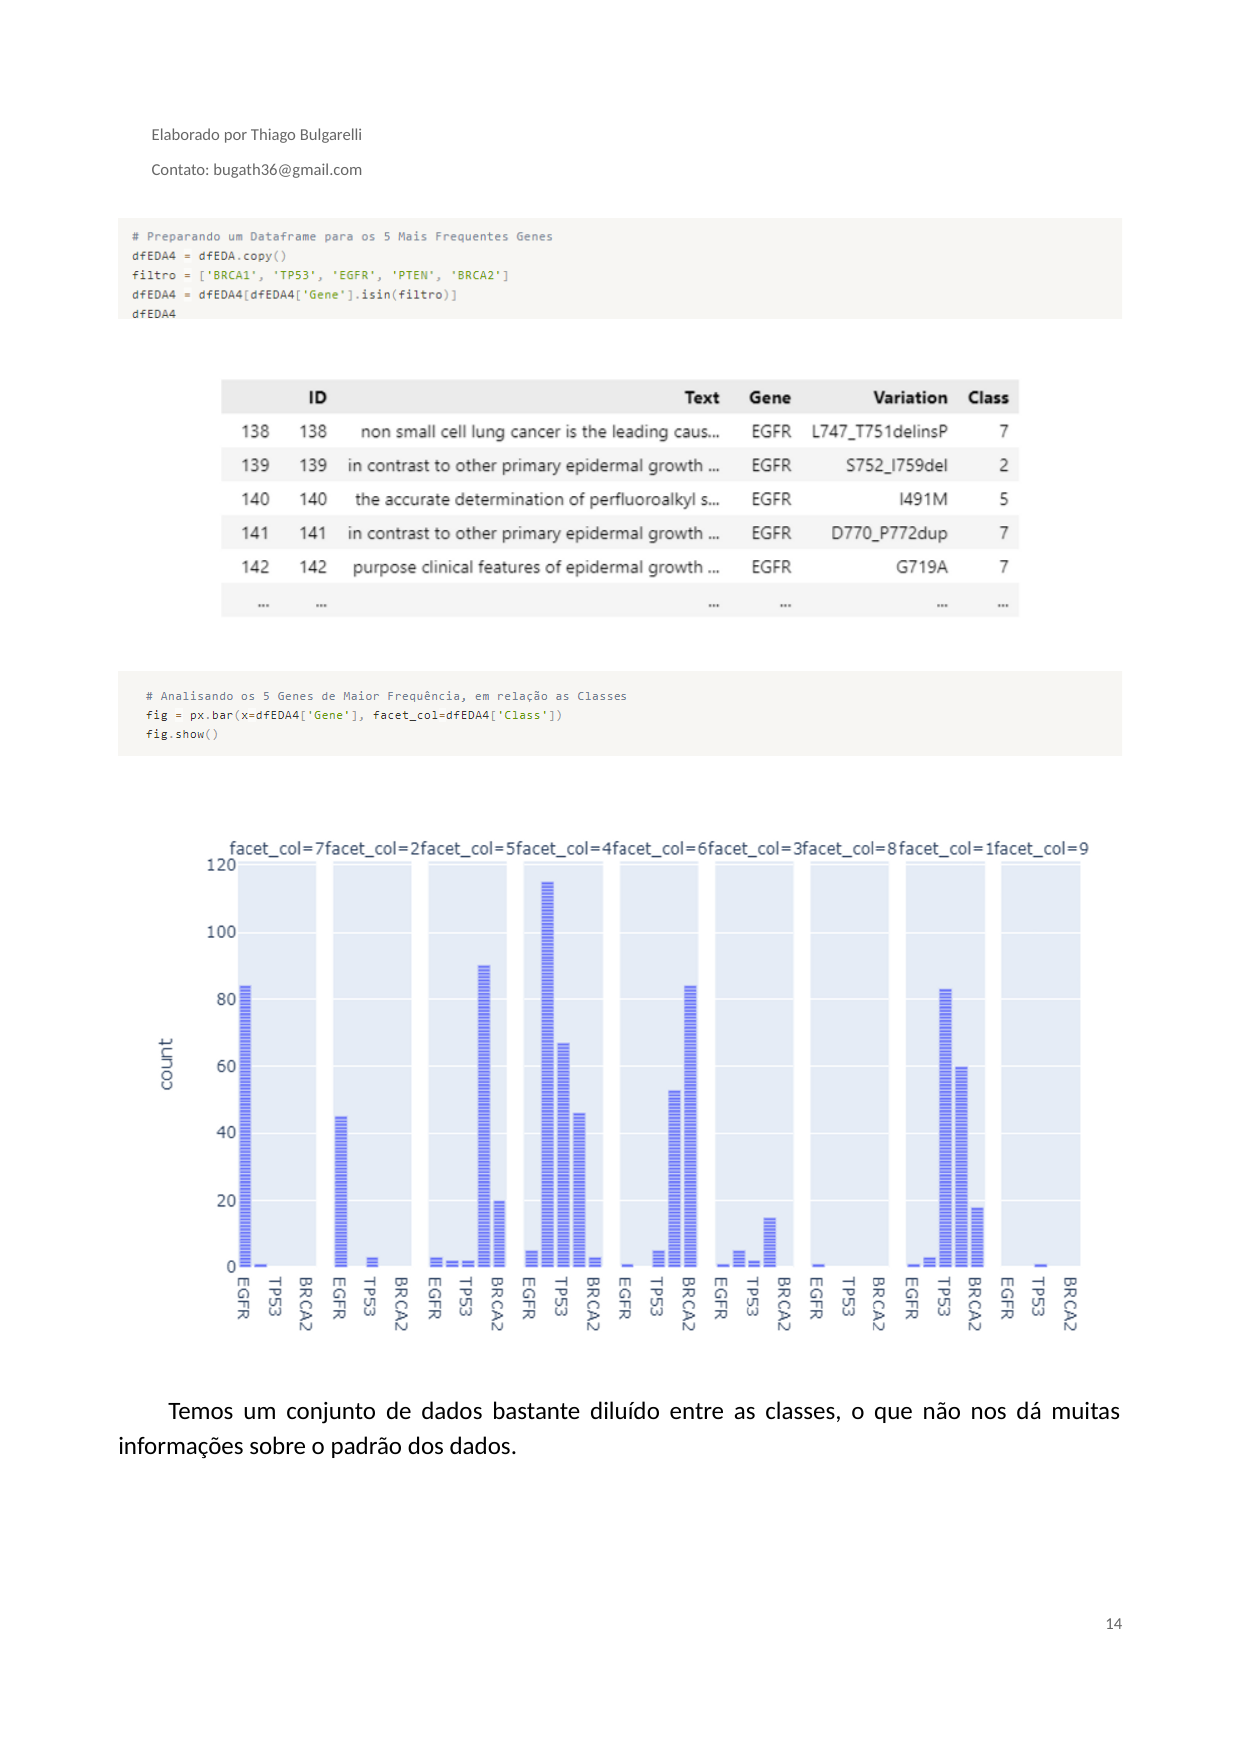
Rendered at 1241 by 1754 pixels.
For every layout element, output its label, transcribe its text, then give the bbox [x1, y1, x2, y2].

picture [118, 218, 1123, 319]
text Temos um conjunto de dados bastante diluído entre as classes, o que não nos dá muitas informações sobre o padrão dos dados. [118, 1395, 1122, 1461]
picture [211, 372, 1030, 618]
picture [121, 819, 1109, 1342]
picture [118, 671, 1123, 756]
